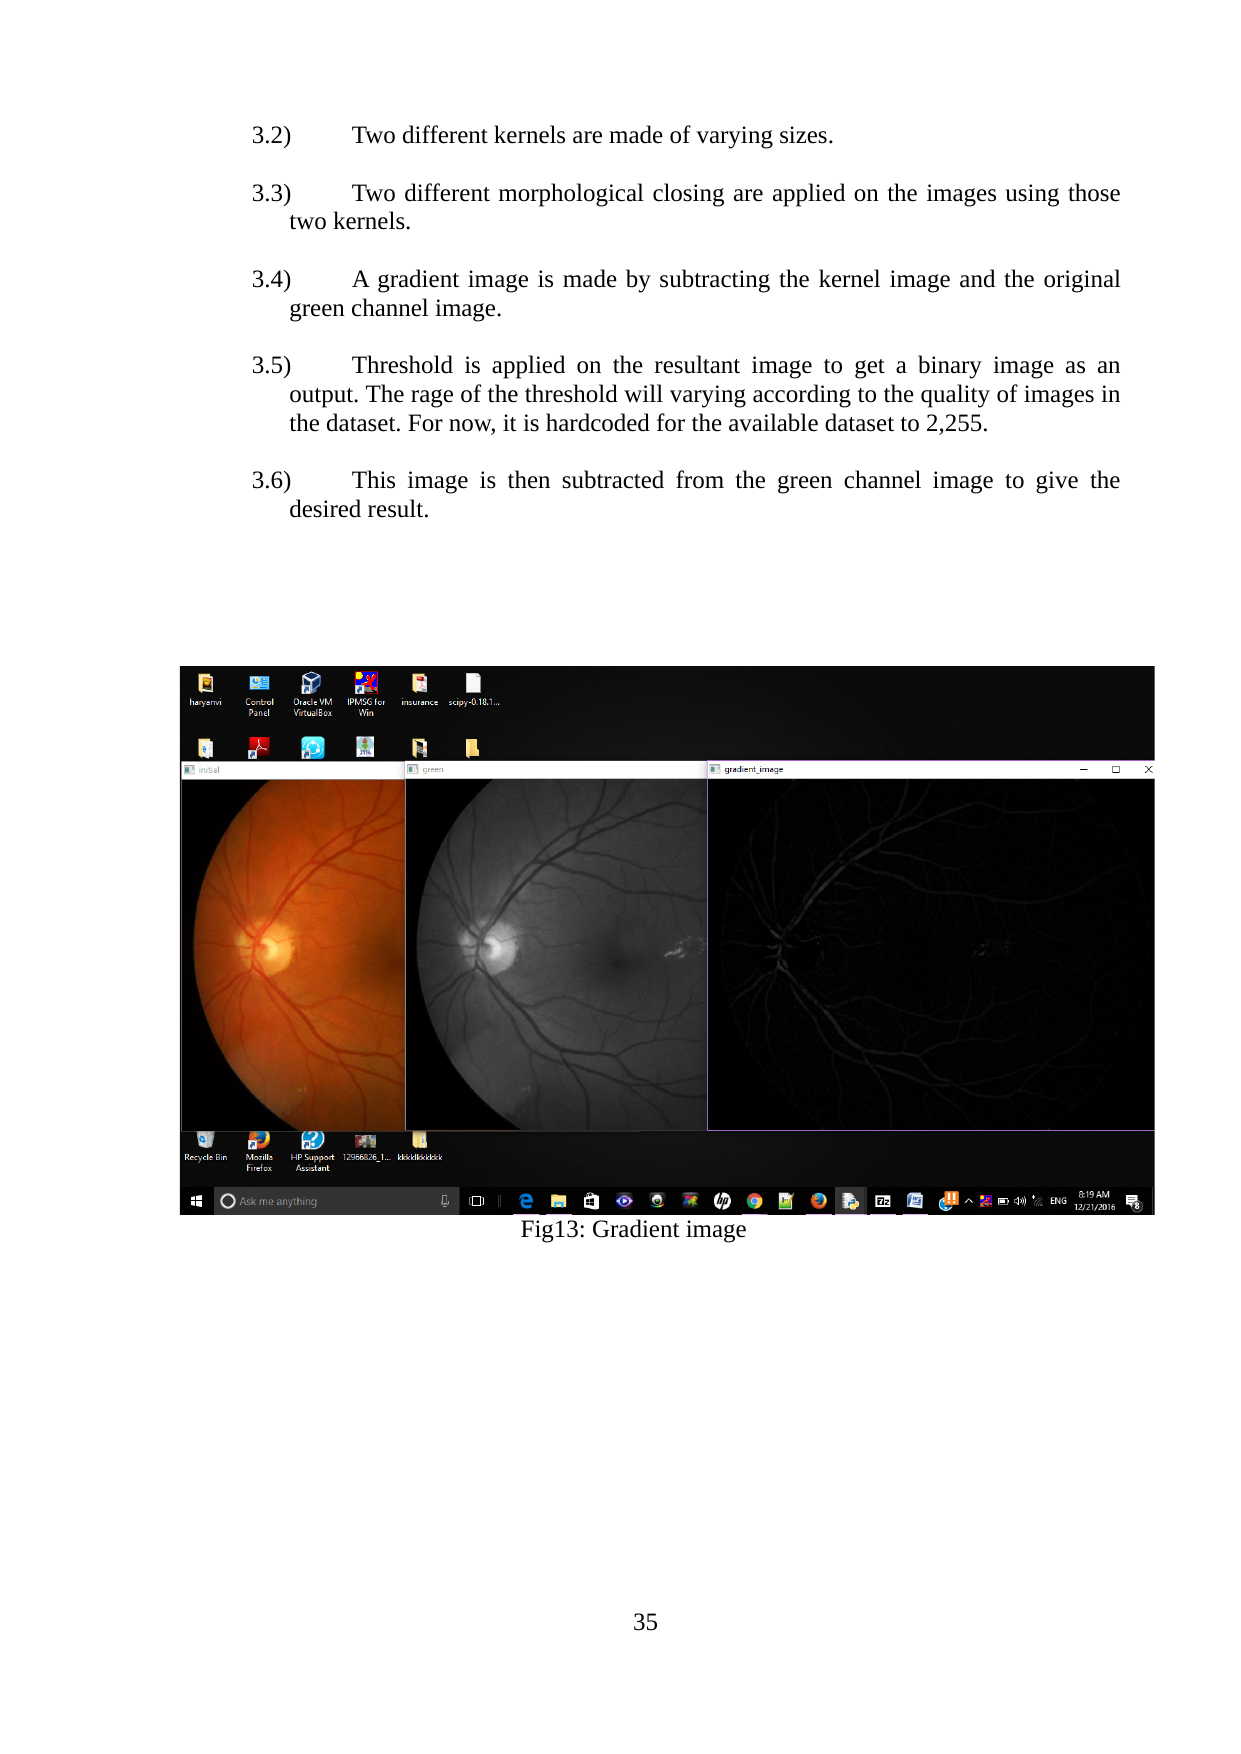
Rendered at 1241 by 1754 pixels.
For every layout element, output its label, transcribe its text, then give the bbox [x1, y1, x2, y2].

list Threshold is applied on the resultant image to get a binary image as an output. The rage of the threshold will varying according to the quality of images in the dataset. For now, it is hardcoded for the available dataset to 2,255. [252, 350, 1122, 436]
text Fig13: Gradient image [177, 1214, 1122, 1243]
list This image is then subtracted from the green channel image to give the desired result. [252, 465, 1122, 523]
list A gradient image is made by subtracting the kernel image and the original green channel image. [252, 264, 1122, 321]
list Two different kernels are made of varying sizes. [252, 120, 1122, 149]
picture [179, 666, 1155, 1215]
list Two different morphological closing are applied on the images using those two kernels. [252, 178, 1122, 235]
